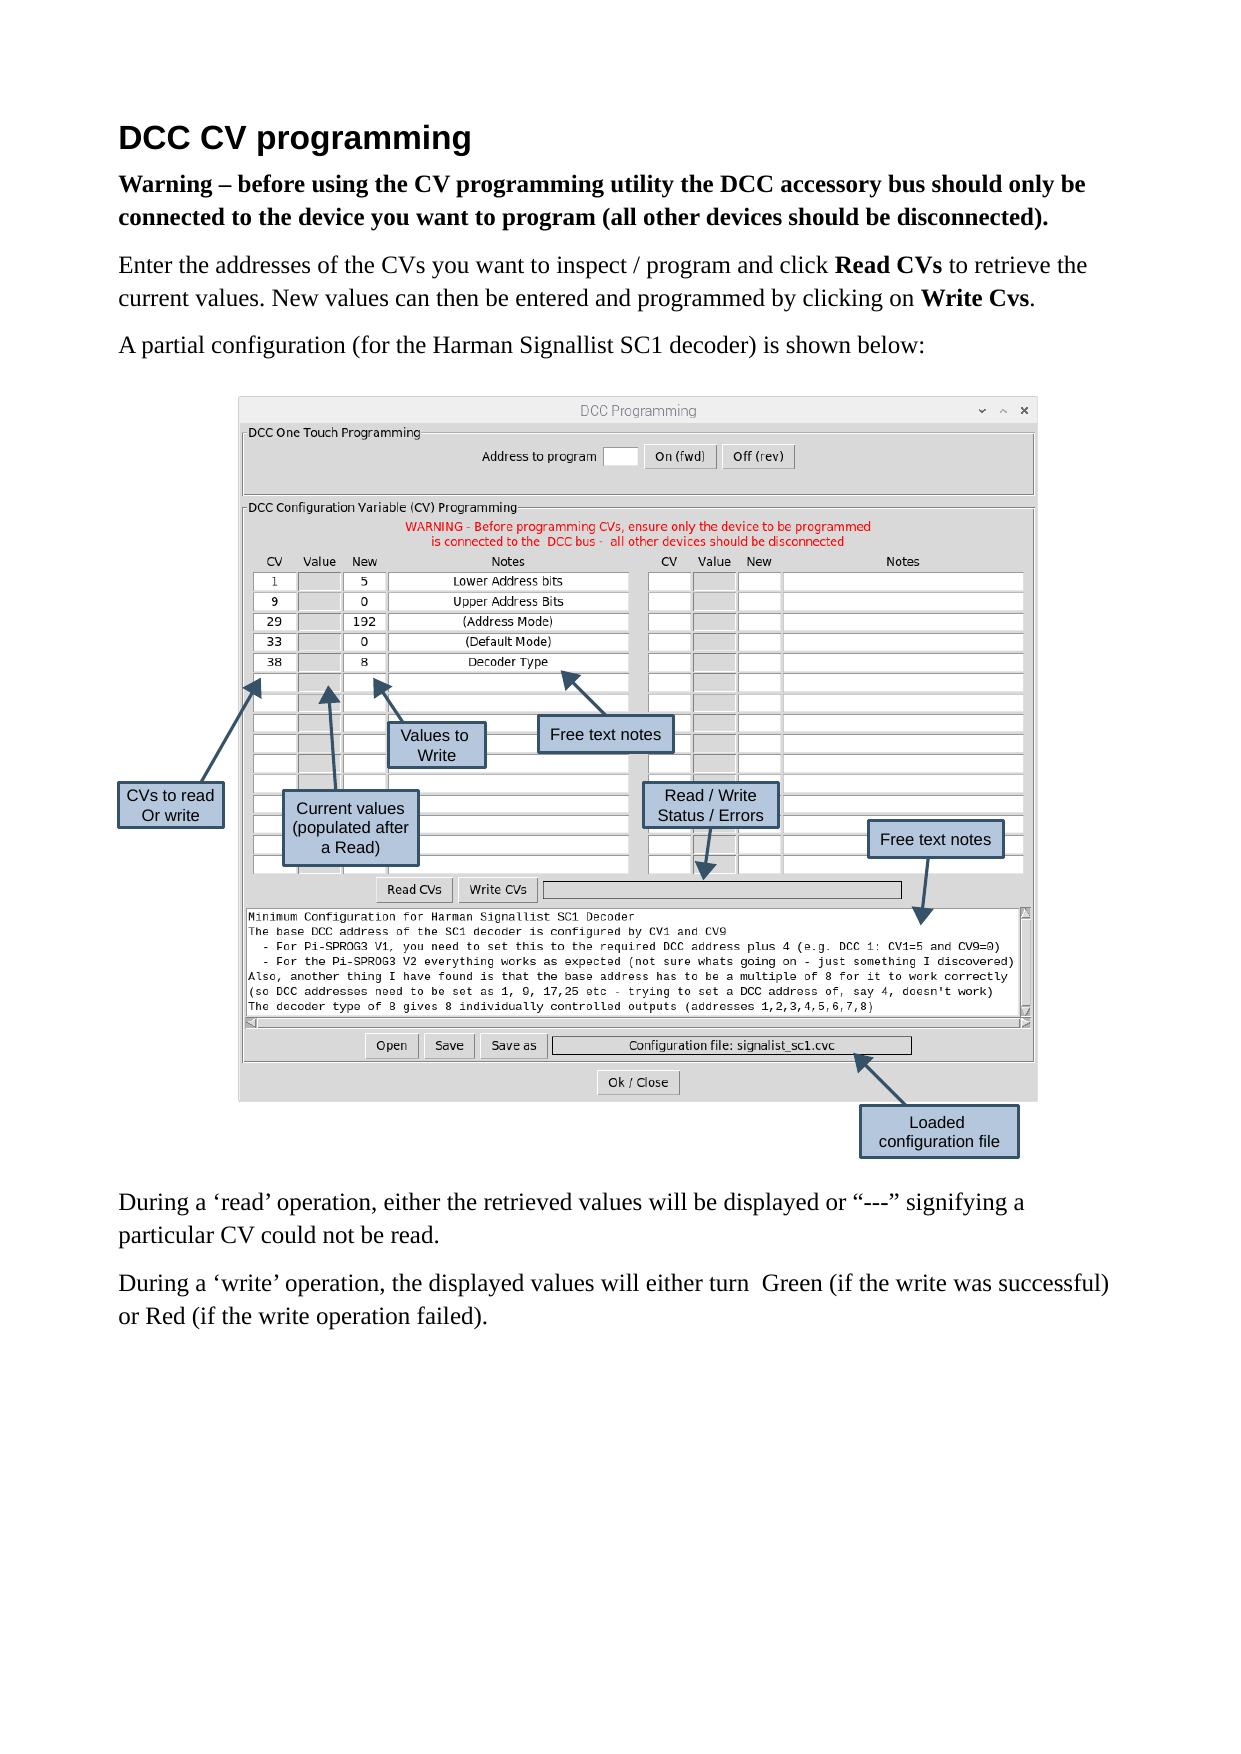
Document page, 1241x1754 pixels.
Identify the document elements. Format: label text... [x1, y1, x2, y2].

text Warning – before using the CV programming utility the DCC accessory bus should only be connected to the device you want to program (all other devices should be disconnected). [118, 169, 1122, 231]
text Enter the addresses of the CVs you want to inspect / program and click Read CVs to retrieve the current values. New values can then be entered and programmed by clicking on Write Cvs. [118, 250, 1122, 312]
picture [238, 396, 1038, 1102]
text During a ‘read’ operation, either the retrieved values will be displayed or “---” signifying a particular CV could not be read. [118, 1187, 1122, 1249]
text A partial configuration (for the Harman Signallist SC1 decoder) is shown below: [118, 331, 1122, 359]
subtitle DCC CV programming [118, 118, 1122, 157]
text During a ‘write’ operation, the displayed values will either turn Green (if the write was successful) or Red (if the write operation failed). [118, 1268, 1122, 1330]
